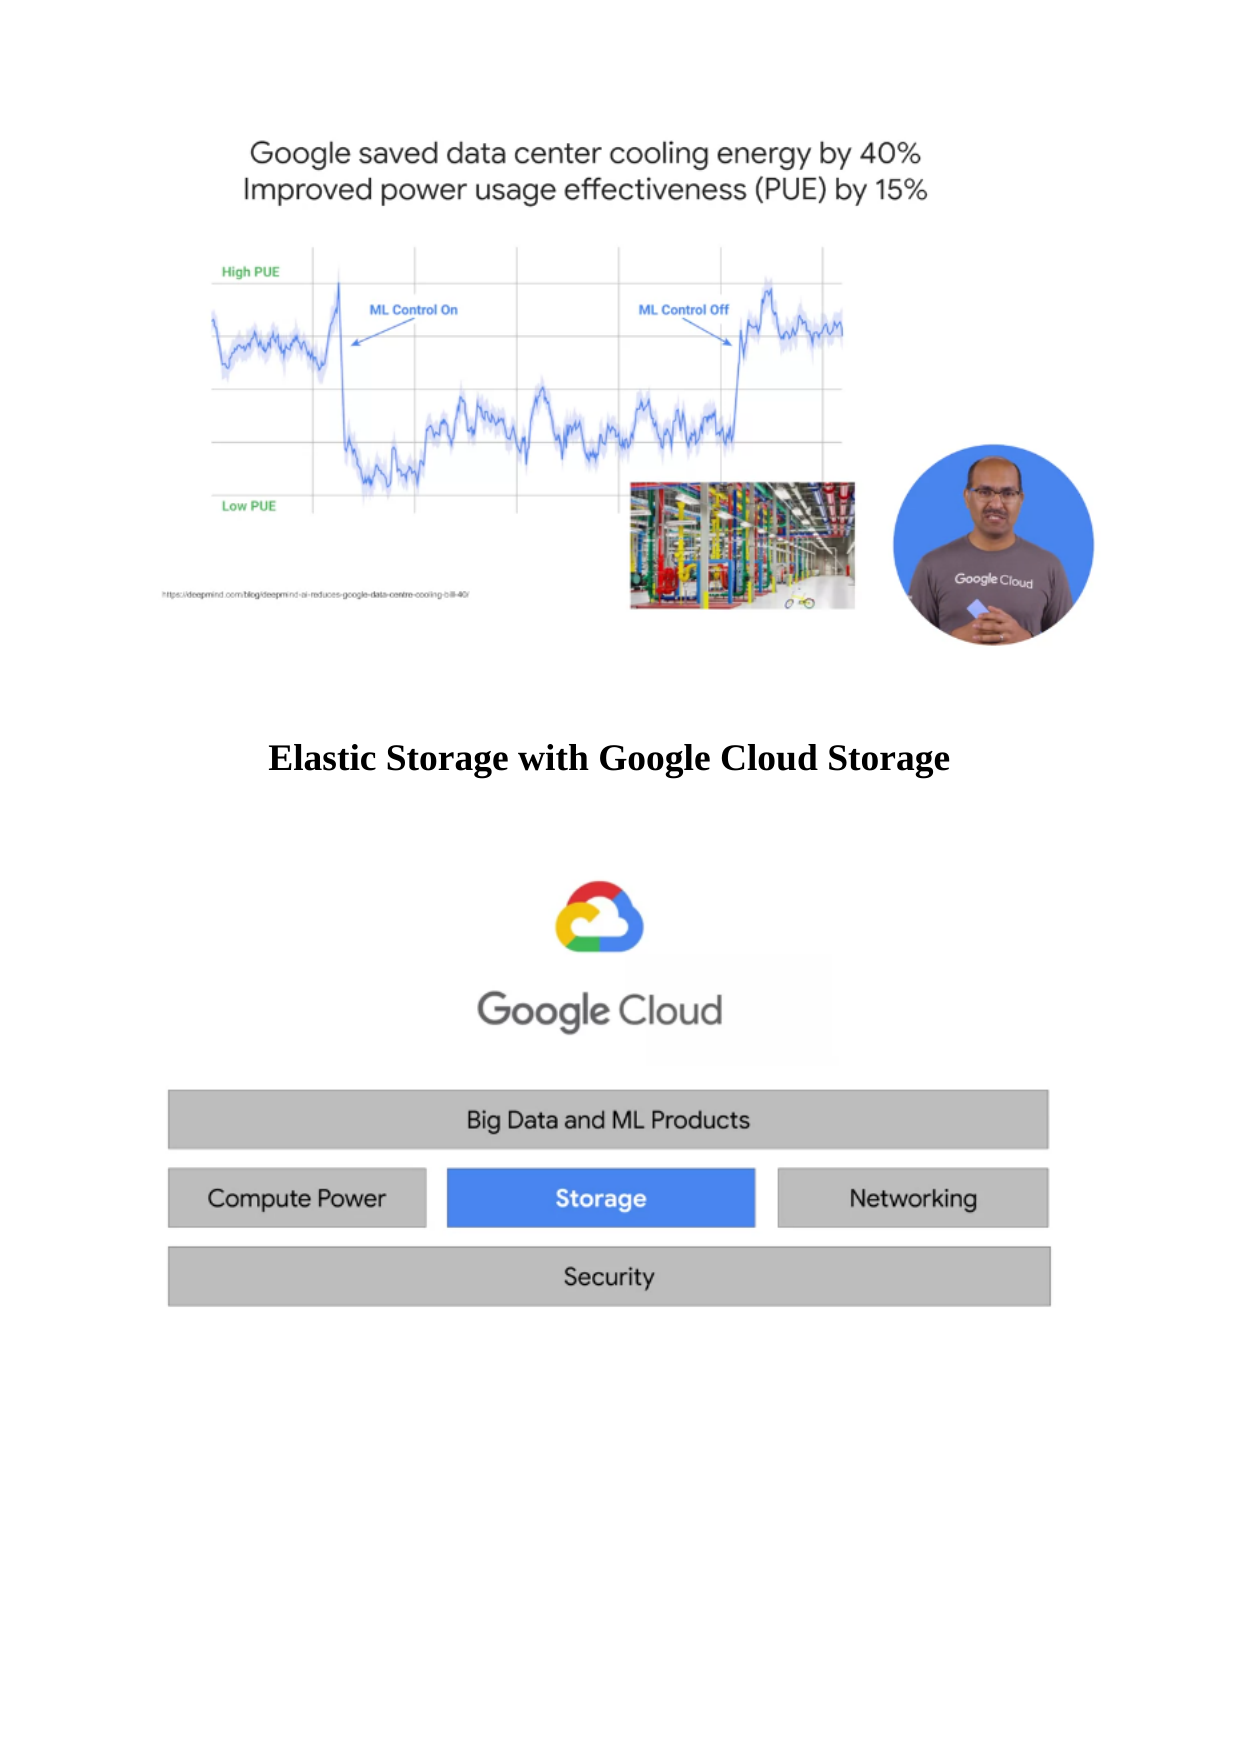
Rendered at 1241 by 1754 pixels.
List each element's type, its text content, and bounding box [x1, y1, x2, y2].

subtitle Elastic Storage with Google Cloud Storage [118, 736, 1122, 779]
picture [118, 854, 1123, 1343]
picture [118, 118, 1123, 654]
